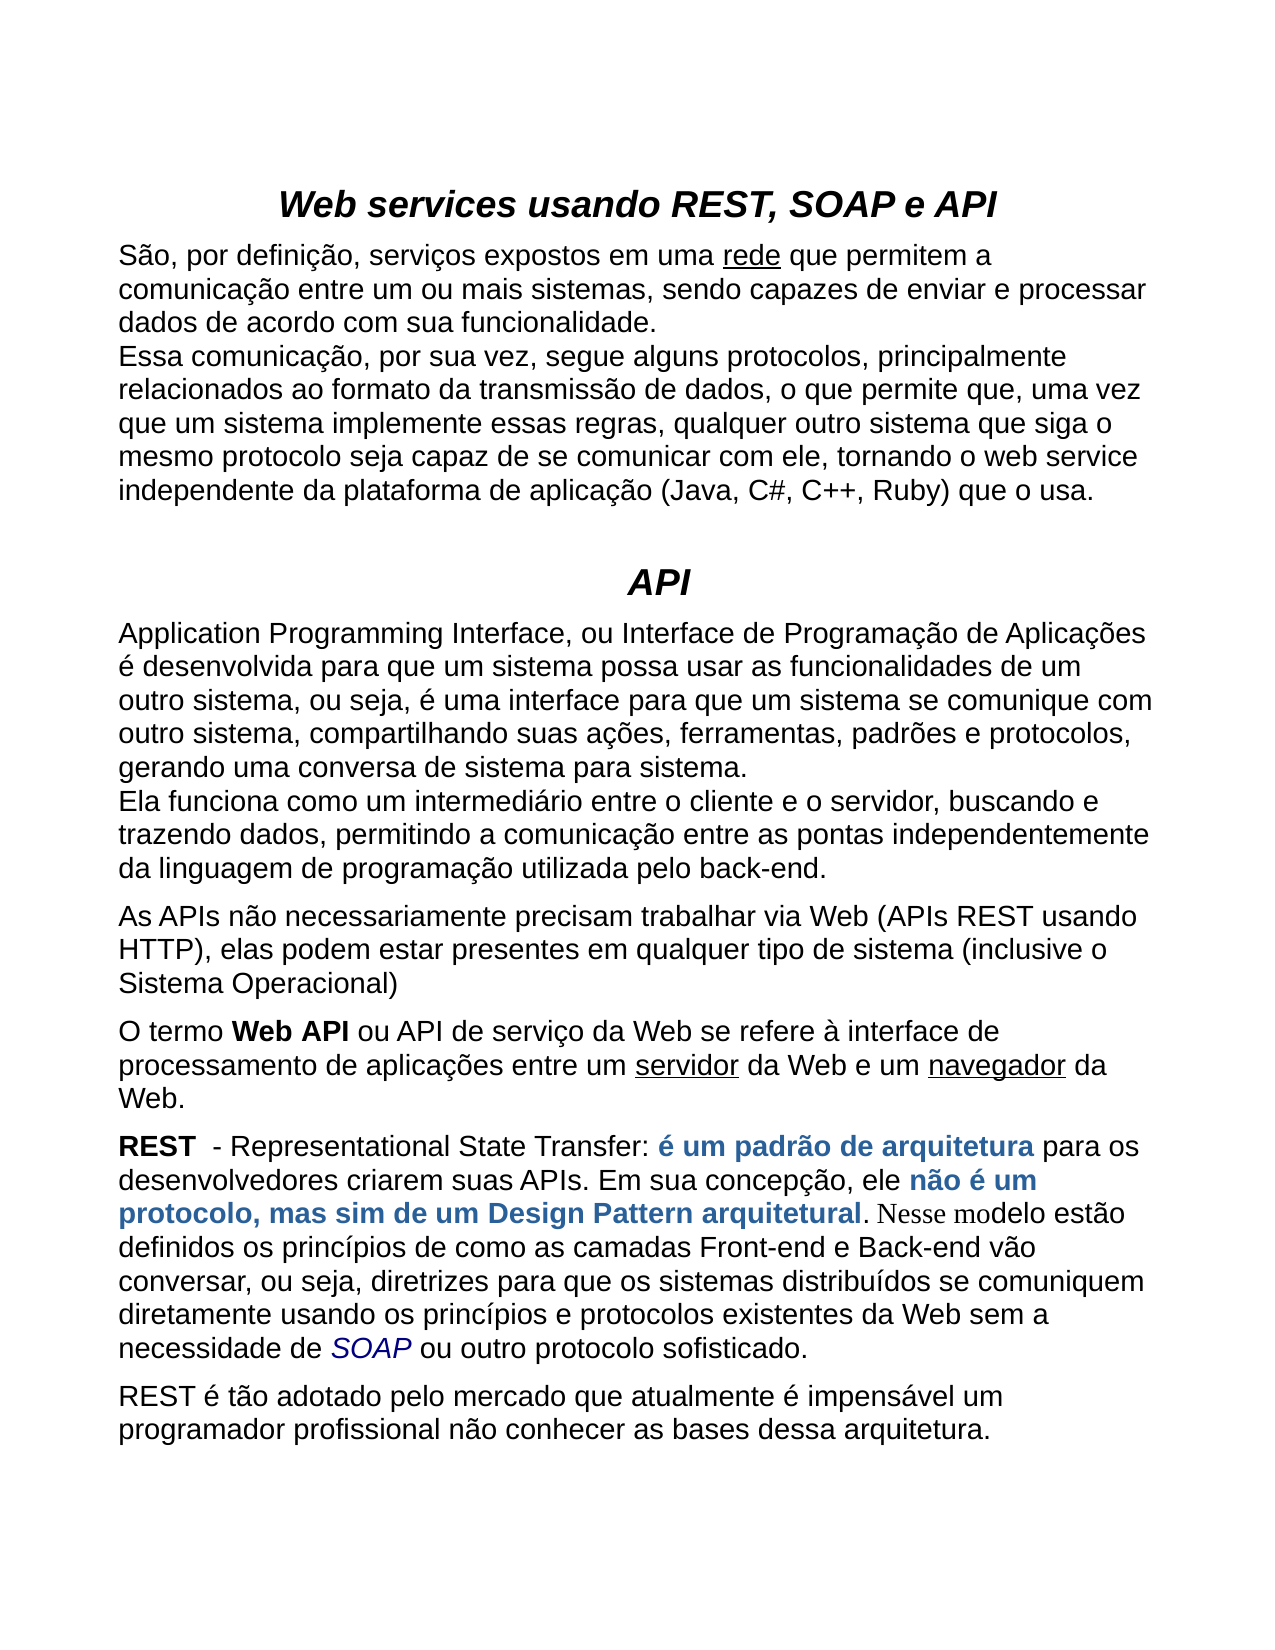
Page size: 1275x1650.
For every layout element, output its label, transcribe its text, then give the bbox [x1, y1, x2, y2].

subtitle API [118, 560, 1157, 603]
text Essa comunicação, por sua vez, segue alguns protocolos, principalmente relacionados ao formato da transmissão de dados, o que permite que, uma vez que um sistema implemente essas regras, qualquer outro sistema que siga o mesmo protocolo seja capaz de se comunicar com ele, tornando o web service independente da plataforma de aplicação (Java, C#, C++, Ruby) que o usa. [118, 339, 1157, 507]
text São, por definição, serviços expostos em uma rede que permitem a comunicação entre um ou mais sistemas, sendo capazes de enviar e processar dados de acordo com sua funcionalidade. [118, 238, 1157, 339]
text As APIs não necessariamente precisam trabalhar via Web (APIs REST usando HTTP), elas podem estar presentes em qualquer tipo de sistema (inclusive o Sistema Operacional) [118, 899, 1157, 999]
text O termo Web API ou API de serviço da Web se refere à interface de processamento de aplicações entre um servidor da Web e um navegador da Web. [118, 1014, 1157, 1115]
text REST - Representational State Transfer: é um padrão de arquitetura para os desenvolvedores criarem suas APIs. Em sua concepção, ele não é um protocolo, mas sim de um Design Pattern arquitetural. Nesse modelo estão definidos os princípios de como as camadas Front-end e Back-end vão conversar, ou seja, diretrizes para que os sistemas distribuídos se comuniquem diretamente usando os princípios e protocolos existentes da Web sem a necessidade de SOAP ou outro protocolo sofisticado. [118, 1129, 1157, 1364]
text Ela funciona como um intermediário entre o cliente e o servidor, buscando e trazendo dados, permitindo a comunicação entre as pontas independentemente da linguagem de programação utilizada pelo back-end. [118, 784, 1157, 884]
text Application Programming Interface, ou Interface de Programação de Aplicações é desenvolvida para que um sistema possa usar as funcionalidades de um outro sistema, ou seja, é uma interface para que um sistema se comunique com outro sistema, compartilhando suas ações, ferramentas, padrões e protocolos, gerando uma conversa de sistema para sistema. [118, 616, 1157, 784]
subtitle Web services usando REST, SOAP e API [118, 183, 1157, 226]
text REST é tão adotado pelo mercado que atualmente é impensável um programador profissional não conhecer as bases dessa arquitetura. [118, 1379, 1157, 1446]
